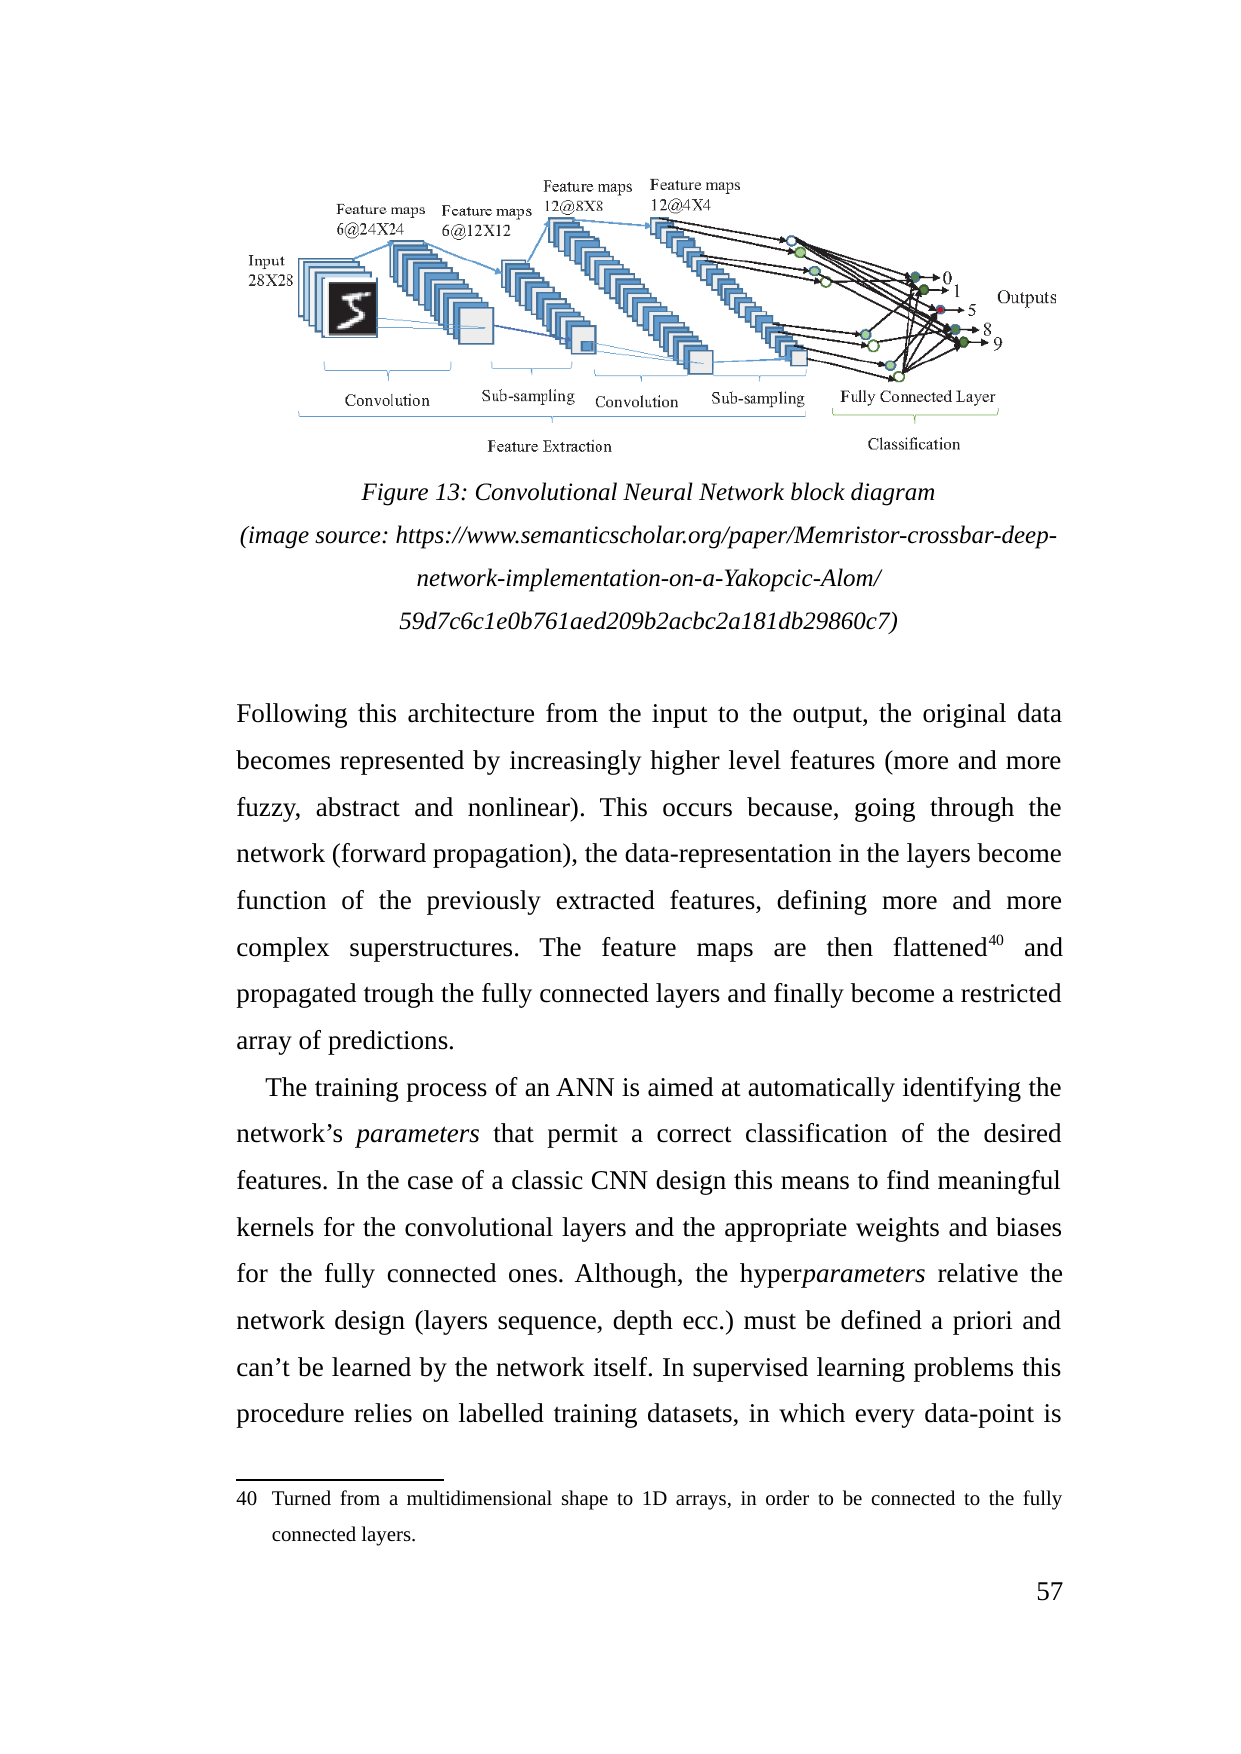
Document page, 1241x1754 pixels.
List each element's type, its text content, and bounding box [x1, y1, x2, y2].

text Turned from a multidimensional shape to 1D arrays, in order to be connected to the fully connected layers. [236, 1486, 1063, 1546]
text Following this architecture from the input to the output, the original data becomes represented by increasingly higher level features (more and more fuzzy, abstract and nonlinear). This occurs because, going through the network (forward propagation), the data-representation in the layers become function of the previously extracted features, defining more and more complex superstructures. The feature maps are then flattened and propagated trough the fully connected layers and finally become a restricted array of predictions. [236, 697, 1063, 1055]
text The training process of an ANN is aimed at automatically identifying the network’s parameters that permit a correct classification of the desired features. In the case of a classic CNN design this means to find meaningful kernels for the convolutional layers and the appropriate weights and biases for the fully connected ones. Although, the hyperparameters relative the network design (layers sequence, depth ecc.) must be defined a priori and can’t be learned by the network itself. In supervised learning problems this procedure relies on labelled training datasets, in which every data-point is [236, 1071, 1063, 1428]
picture [236, 160, 1063, 463]
text Figure 13: Convolutional Neural Network block diagram (image source: https://www.semanticscholar.org/paper/Memristor-crossbar-deep-network-implementation-on-a-Yakopcic-Alom/59d7c6c1e0b761aed209b2acbc2a181db29860c7) [236, 463, 1063, 635]
